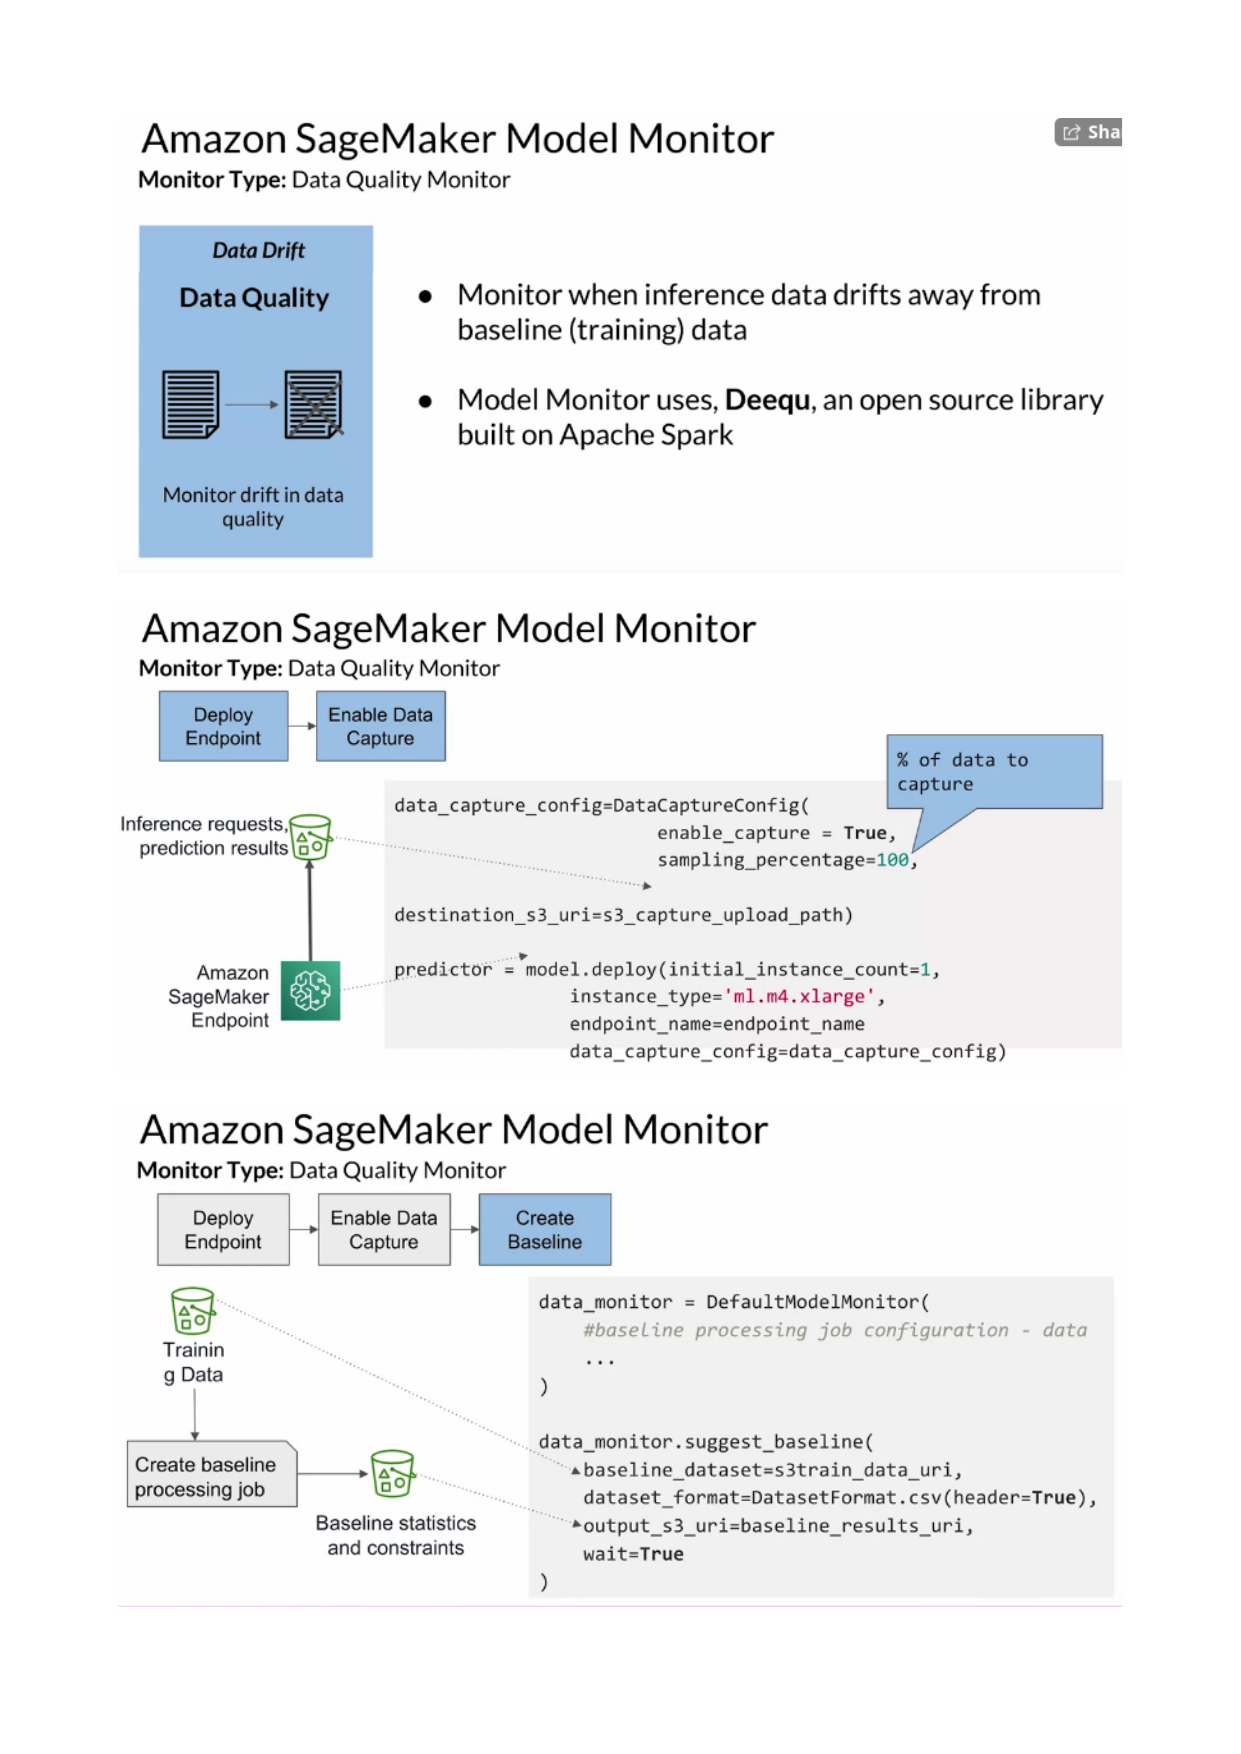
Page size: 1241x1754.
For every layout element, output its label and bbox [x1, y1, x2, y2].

picture [118, 1104, 1123, 1607]
picture [118, 118, 1123, 573]
picture [118, 601, 1123, 1076]
